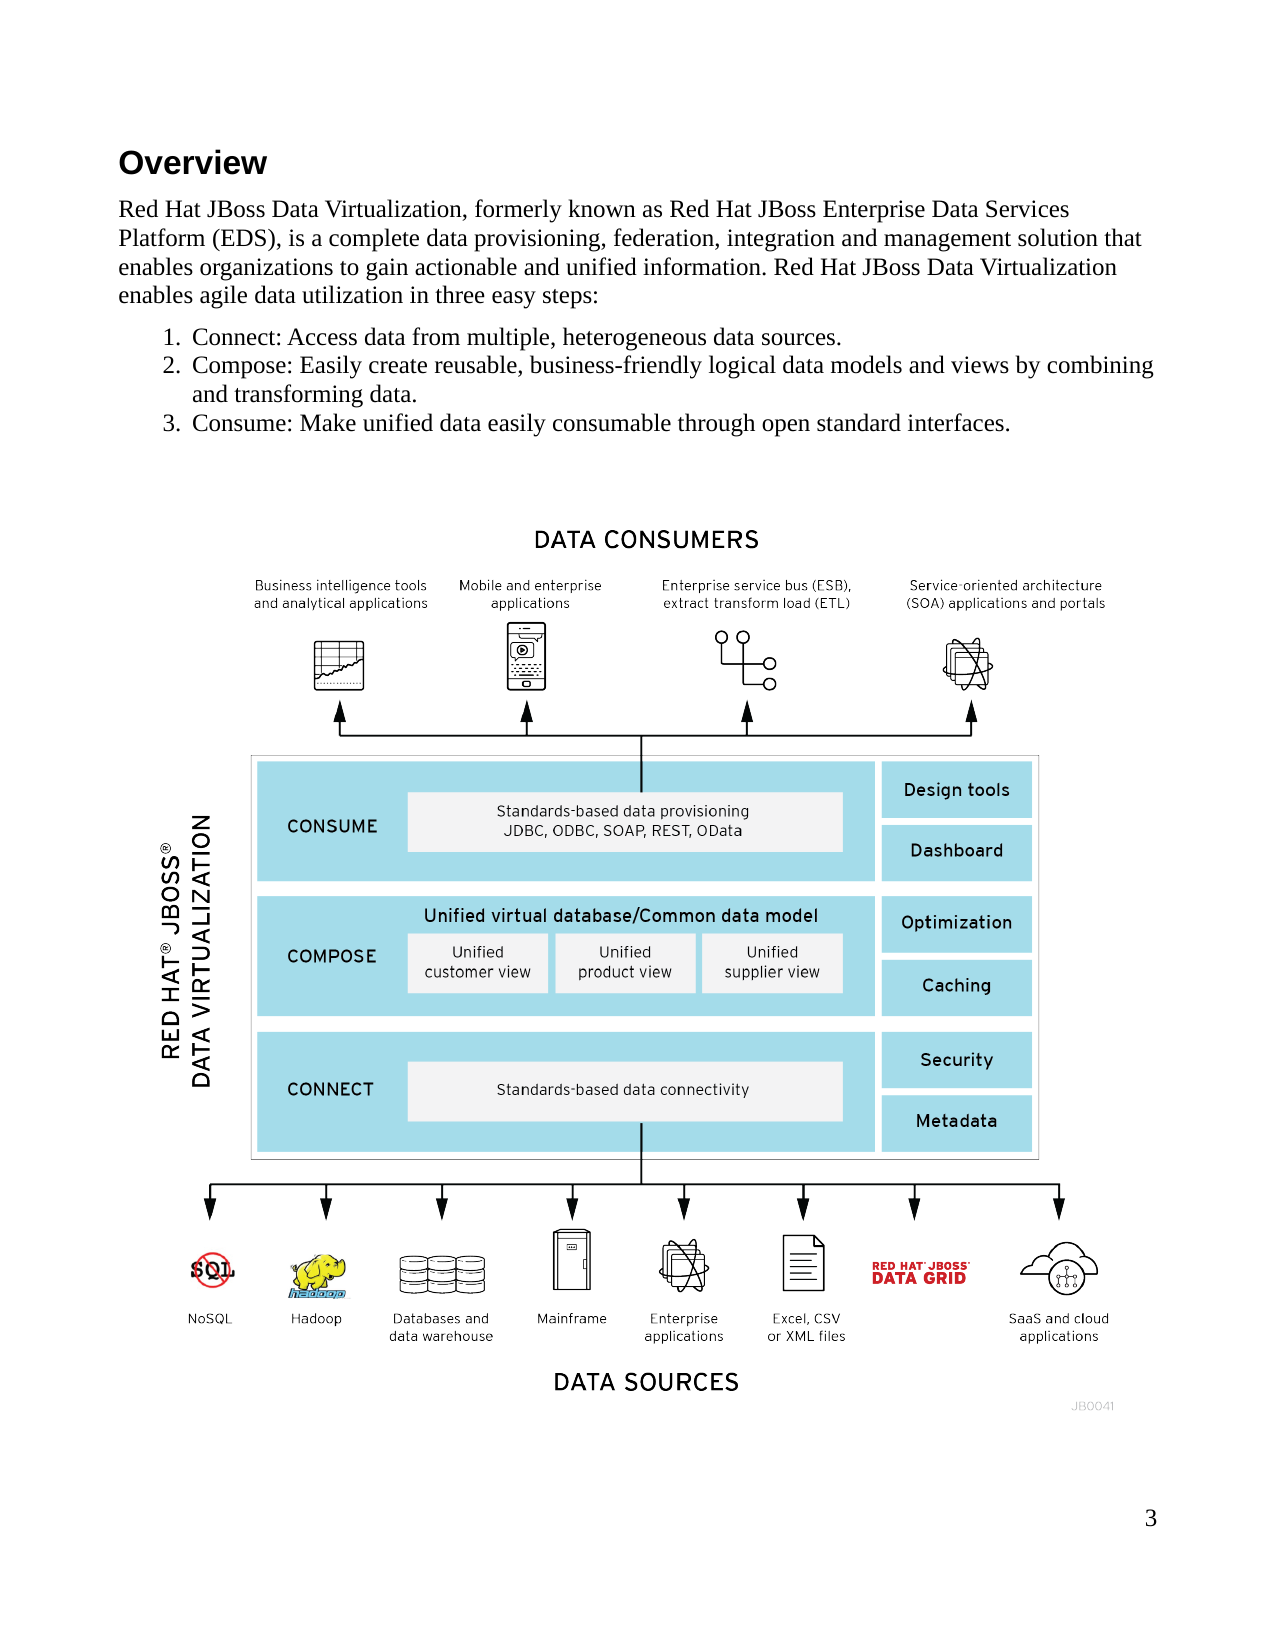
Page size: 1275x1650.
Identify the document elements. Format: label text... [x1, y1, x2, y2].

list Connect: Access data from multiple, heterogeneous data sources. [162, 322, 1157, 351]
text Red Hat JBoss Data Virtualization, formerly known as Red Hat JBoss Enterprise Data Services Platform (EDS), is a complete data provisioning, federation, integration and management solution that enables organizations to gain actionable and unified information. Red Hat JBoss Data Virtualization enables agile data utilization in three easy steps: [118, 194, 1157, 309]
list Consume: Make unified data easily consumable through open standard interfaces. [162, 408, 1157, 437]
picture [149, 526, 1114, 1413]
list Compose: Easily create reusable, business-friendly logical data models and views by combining and transforming data. [162, 351, 1157, 408]
subtitle Overview [118, 143, 1157, 182]
